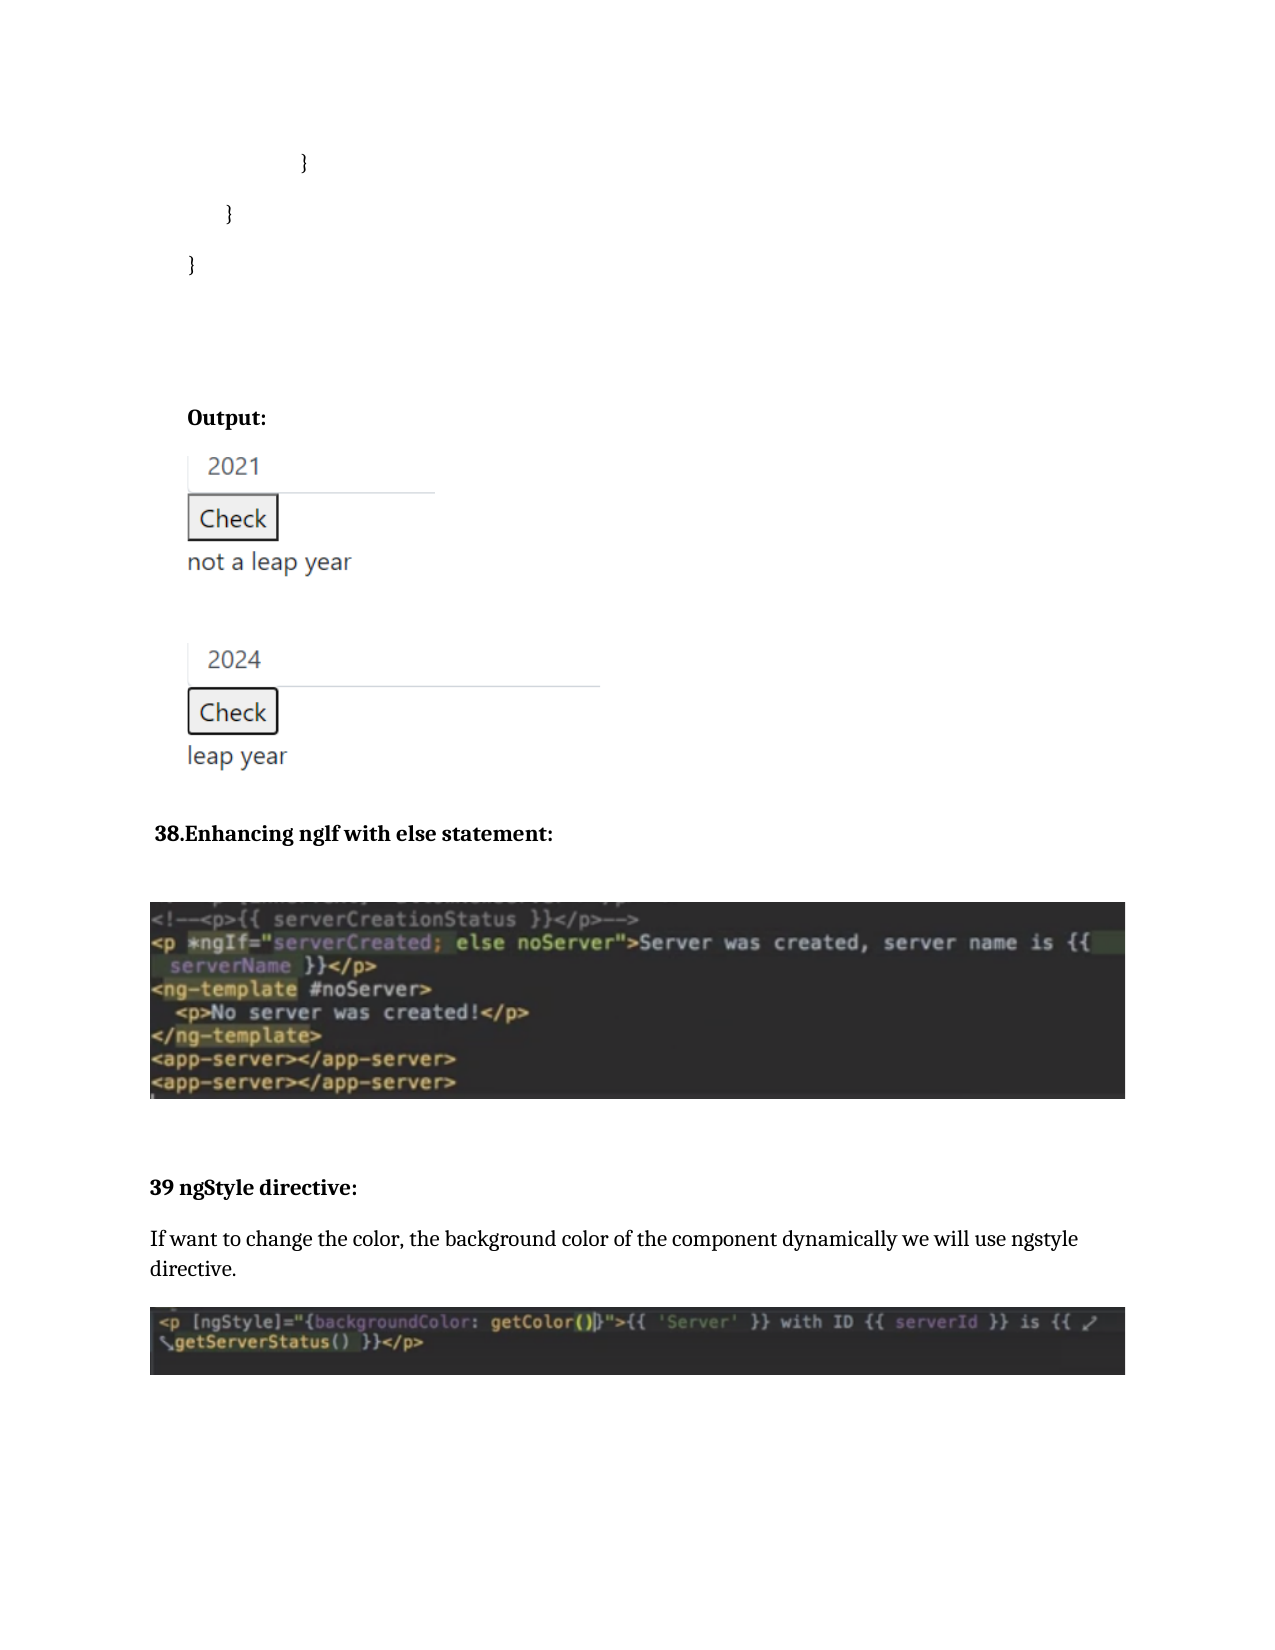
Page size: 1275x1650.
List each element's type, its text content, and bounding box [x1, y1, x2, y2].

picture [150, 902, 1125, 1099]
text } [150, 150, 1125, 176]
text 39 ngStyle directive: [150, 1175, 1125, 1201]
picture [187, 643, 600, 797]
text } [150, 252, 1125, 278]
picture [187, 456, 435, 619]
text } [150, 201, 1125, 227]
picture [150, 1307, 1125, 1375]
subtitle 38.Enhancing nglf with else statement: [150, 821, 1125, 848]
text If want to change the color, the background color of the component dynamically we will use ngstyle directive. [150, 1226, 1125, 1282]
text Output: [150, 405, 1125, 432]
